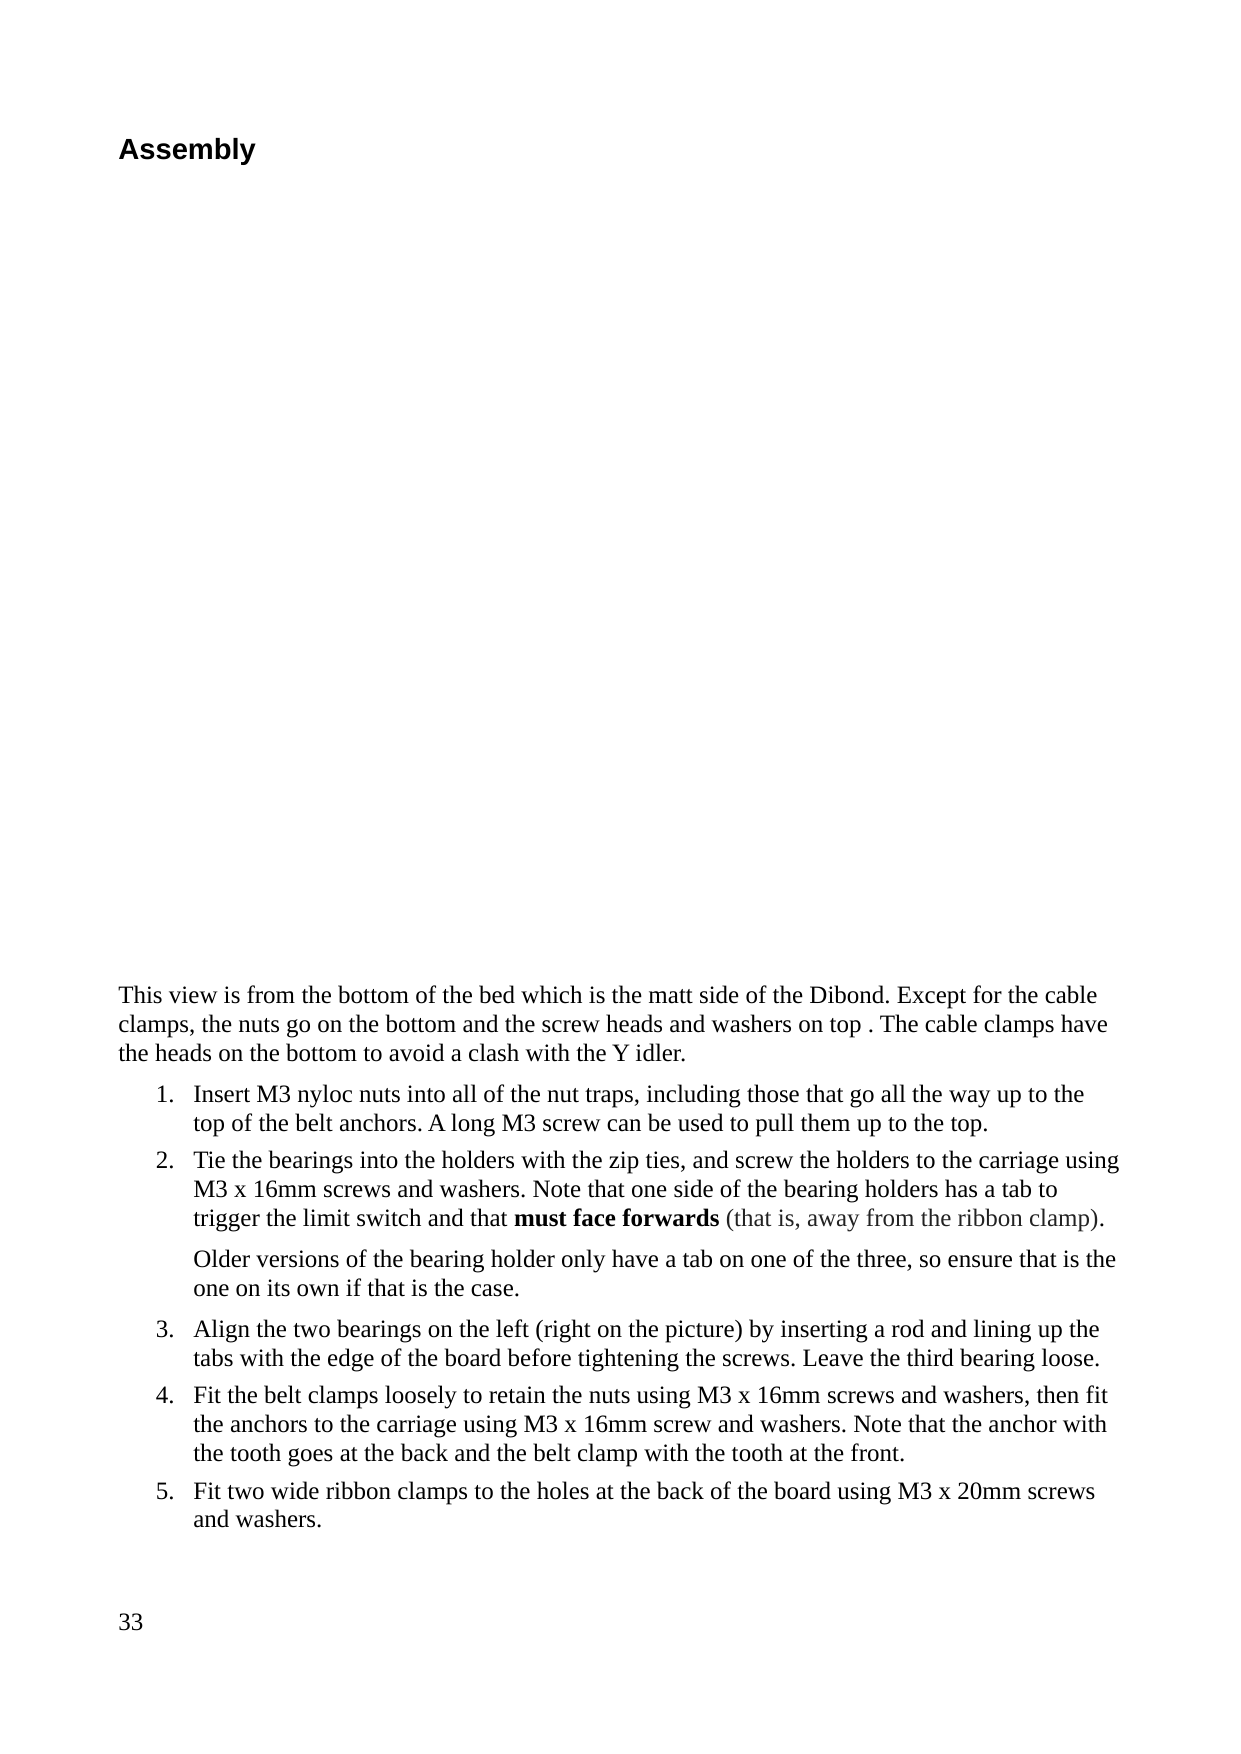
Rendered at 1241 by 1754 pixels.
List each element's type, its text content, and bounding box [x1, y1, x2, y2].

subtitle Assembly [118, 132, 1122, 165]
list Older versions of the bearing holder only have a tab on one of the three, so ensure that is the one on its own if that is the case. [156, 1244, 1122, 1302]
list Fit two wide ribbon clamps to the holes at the back of the board using M3 x 20mm screws and washers. [156, 1476, 1122, 1533]
list Fit the belt clamps loosely to retain the nuts using M3 x 16mm screws and washers, then fit the anchors to the carriage using M3 x 16mm screw and washers. Note that the anchor with the tooth goes at the back and the belt clamp with the tooth at the front. [156, 1381, 1122, 1467]
list Align the two bearings on the left (right on the picture) by inserting a rod and lining up the tabs with the edge of the board before tightening the screws. Leave the third bearing loose. [156, 1314, 1122, 1372]
list Tie the bearings into the holders with the zip ties, and screw the holders to the carriage using M3 x 16mm screws and washers. Note that one side of the bearing holders has a tab to trigger the limit switch and that must face forwards (that is, away from the ribbon clamp). [156, 1145, 1122, 1232]
list Insert M3 nyloc nuts into all of the nut traps, including those that go all the way up to the top of the belt anchors. A long M3 screw can be used to pull them up to the top. [156, 1079, 1122, 1136]
text This view is from the bottom of the bed which is the matt side of the Dibond. Except for the cable clamps, the nuts go on the bottom and the screw heads and washers on top . The cable clamps have the heads on the bottom to avoid a clash with the Y idler. [118, 980, 1122, 1066]
